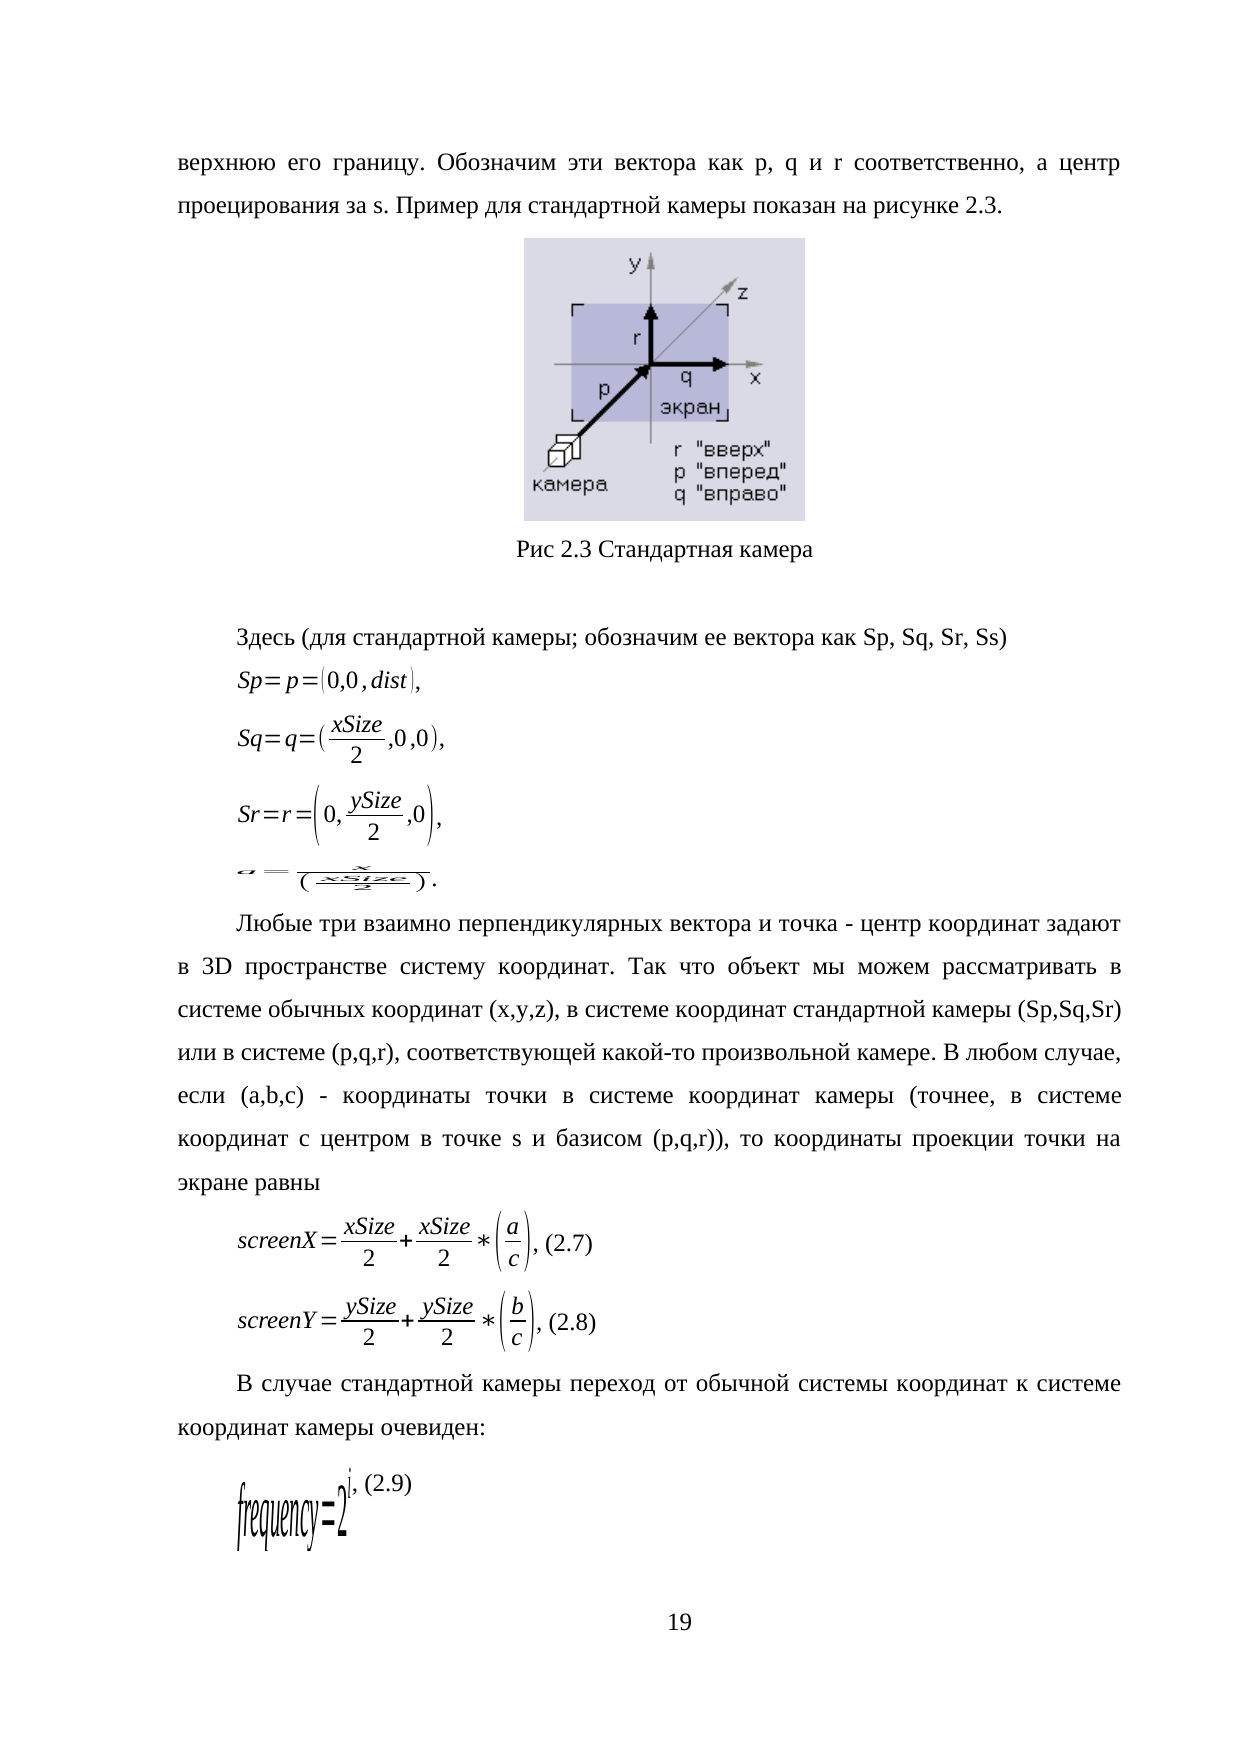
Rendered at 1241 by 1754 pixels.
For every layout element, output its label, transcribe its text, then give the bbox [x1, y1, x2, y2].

text , (2.7) [177, 1210, 1122, 1275]
text , (2.8) [177, 1289, 1122, 1354]
text , [177, 665, 1122, 696]
text , [177, 710, 1122, 769]
table_header Рис 2.3 Стандартная камера [177, 233, 1152, 569]
text , (2.9) [177, 1455, 1122, 1551]
text В случае стандартной камеры переход от обычной системы координат к системе координат камеры очевиден: [177, 1368, 1122, 1440]
text верхнюю его границу. Обозначим эти вектора как p, q и r соответственно, а центр проецирования за s. Пример для стандартной камеры показан на рисунке 2.3. [177, 147, 1122, 219]
picture [523, 238, 805, 521]
text . [177, 863, 1122, 893]
text , [177, 784, 1122, 849]
text Здесь (для стандартной камеры; обозначим ее вектора как Sp, Sq, Sr, Ss) [177, 622, 1122, 651]
text Любые три взаимно перпендикулярных вектора и точка - центр координат задают в 3D пространстве систему координат. Так что объект мы можем рассматривать в системе обычных координат (x,y,z), в системе координат стандартной камеры (Sp,Sq,Sr) или в системе (p,q,r), соответствующей какой-то произвольной камере. В любом случае, если (a,b,c) - координаты точки в системе координат камеры (точнее, в системе координат с центром в точке s и базисом (p,q,r)), то координаты проекции точки на экране равны [177, 908, 1122, 1195]
